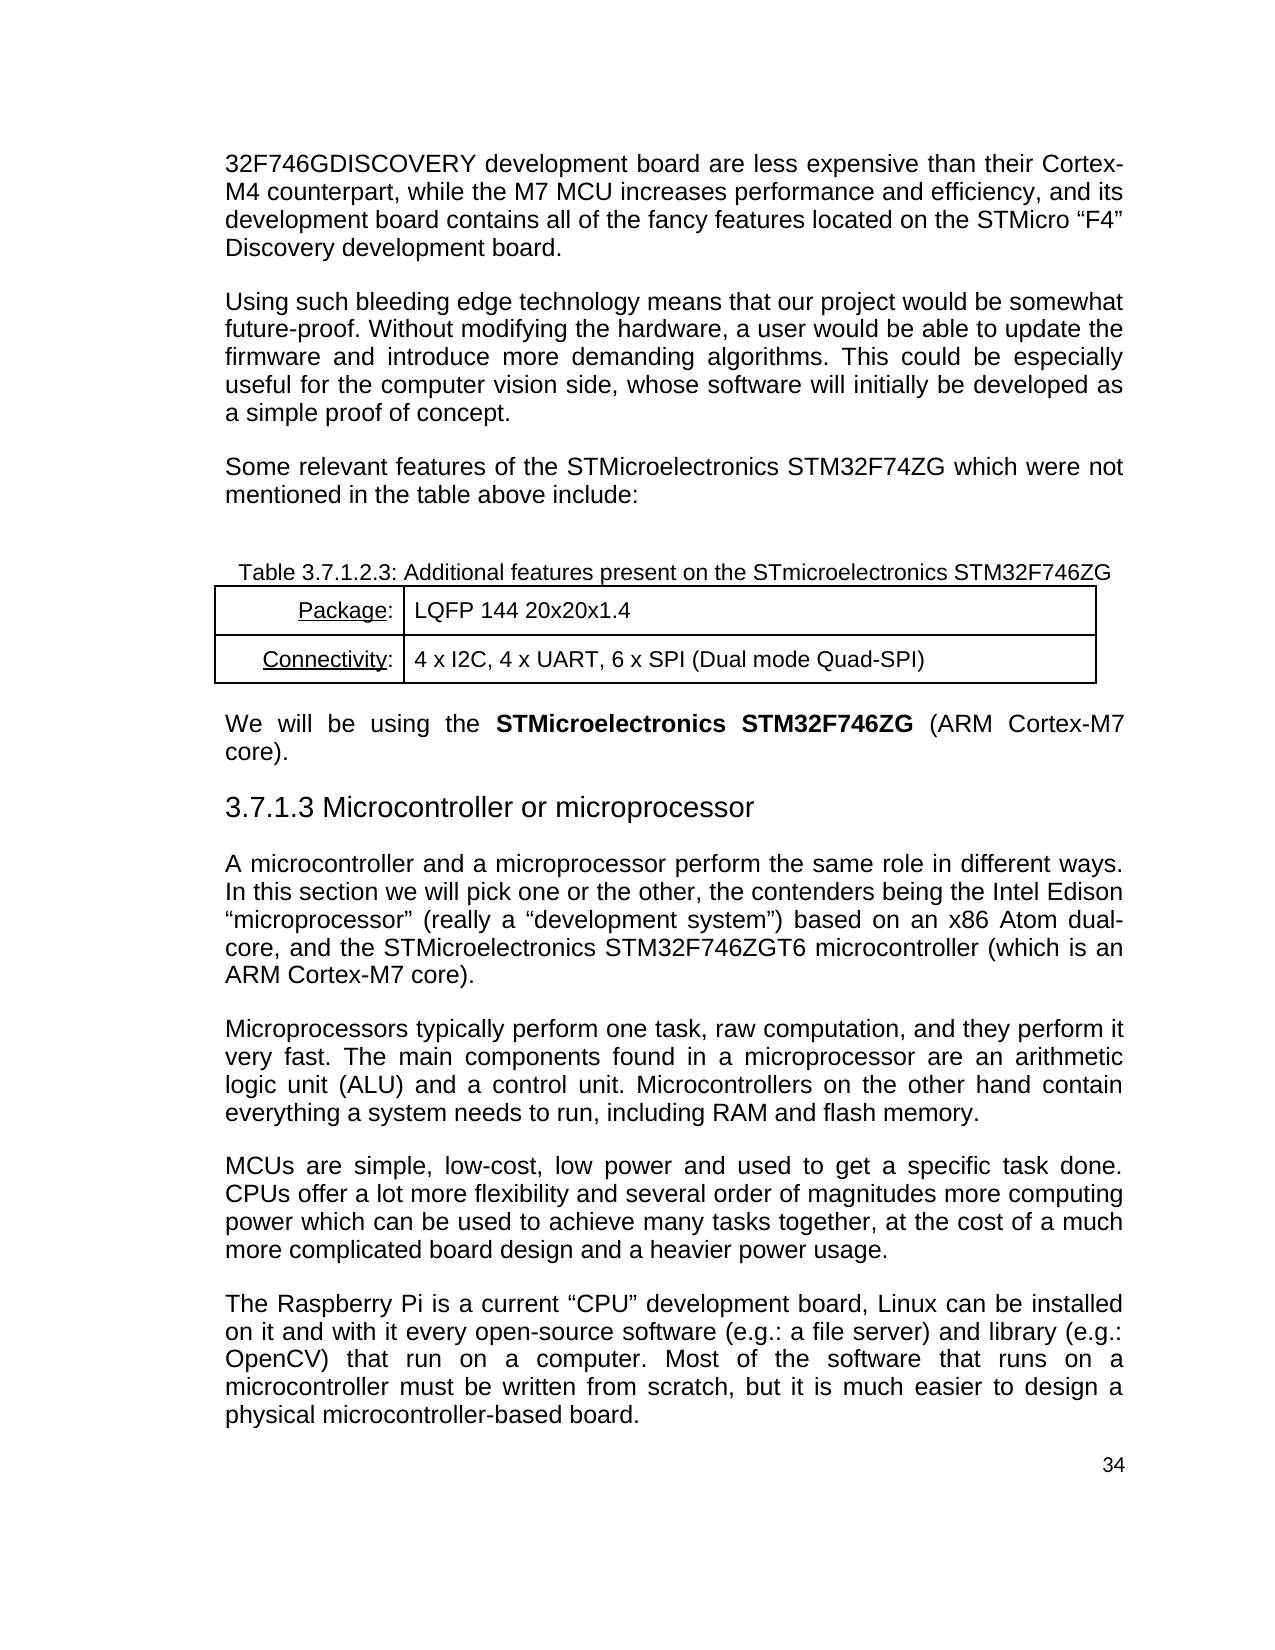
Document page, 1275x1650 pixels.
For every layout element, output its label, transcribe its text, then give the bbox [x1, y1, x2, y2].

text Some relevant features of the STMicroelectronics STM32F74ZG which were not mentioned in the table above include: [225, 452, 1125, 508]
text A microcontroller and a microprocessor perform the same role in different ways. In this section we will pick one or the other, the contenders being the Intel Edison “microprocessor” (really a “development system”) based on an x86 Atom dual-core, and the STMicroelectronics STM32F746ZGT6 microcontroller (which is an ARM Cortex-M7 core). [225, 850, 1125, 989]
text MCUs are simple, low-cost, low power and used to get a specific task done. CPUs offer a lot more flexibility and several order of magnitudes more computing power which can be used to achieve many tasks together, at the cost of a much more complicated board design and a heavier power usage. [225, 1152, 1125, 1264]
text Using such bleeding edge technology means that our project would be somewhat future-proof. Without modifying the hardware, a user would be able to update the firmware and introduce more demanding algorithms. This could be especially useful for the computer vision side, whose software will initially be developed as a simple proof of concept. [225, 287, 1125, 427]
text 32F746GDISCOVERY development board are less expensive than their Cortex-M4 counterpart, while the M7 MCU increases performance and efficiency, and its development board contains all of the fancy features located on the STMicro “F4” Discovery development board. [225, 150, 1125, 262]
text Microprocessors typically perform one task, raw computation, and they perform it very fast. The main components found in a microprocessor are an arithmetic logic unit (ALU) and a control unit. Microcontrollers on the other hand contain everything a system needs to run, including RAM and flash memory. [225, 1015, 1125, 1127]
text 3.7.1.3 Microcontroller or microprocessor [225, 791, 1125, 824]
text We will be using the STMicroelectronics STM32F746ZG (ARM Cortex-M7 core). [225, 710, 1125, 766]
table_cell 4 x I2C, 4 x UART, 6 x SPI (Dual mode Quad-SPI) [405, 636, 1095, 682]
table_cell Connectivity: [216, 636, 403, 682]
table_header Package: [216, 587, 403, 634]
text The Raspberry Pi is a current “CPU” development board, Linux can be installed on it and with it every open-source software (e.g.: a file server) and library (e.g.: OpenCV) that run on a computer. Most of the software that runs on a microcontroller must be written from scratch, but it is much easier to design a physical microcontroller-based board. [225, 1289, 1125, 1429]
table_header LQFP 144 20x20x1.4 [405, 587, 1095, 634]
text Table 3.7.1.2.3: Additional features present on the STmicroelectronics STM32F746ZG [225, 559, 1125, 585]
